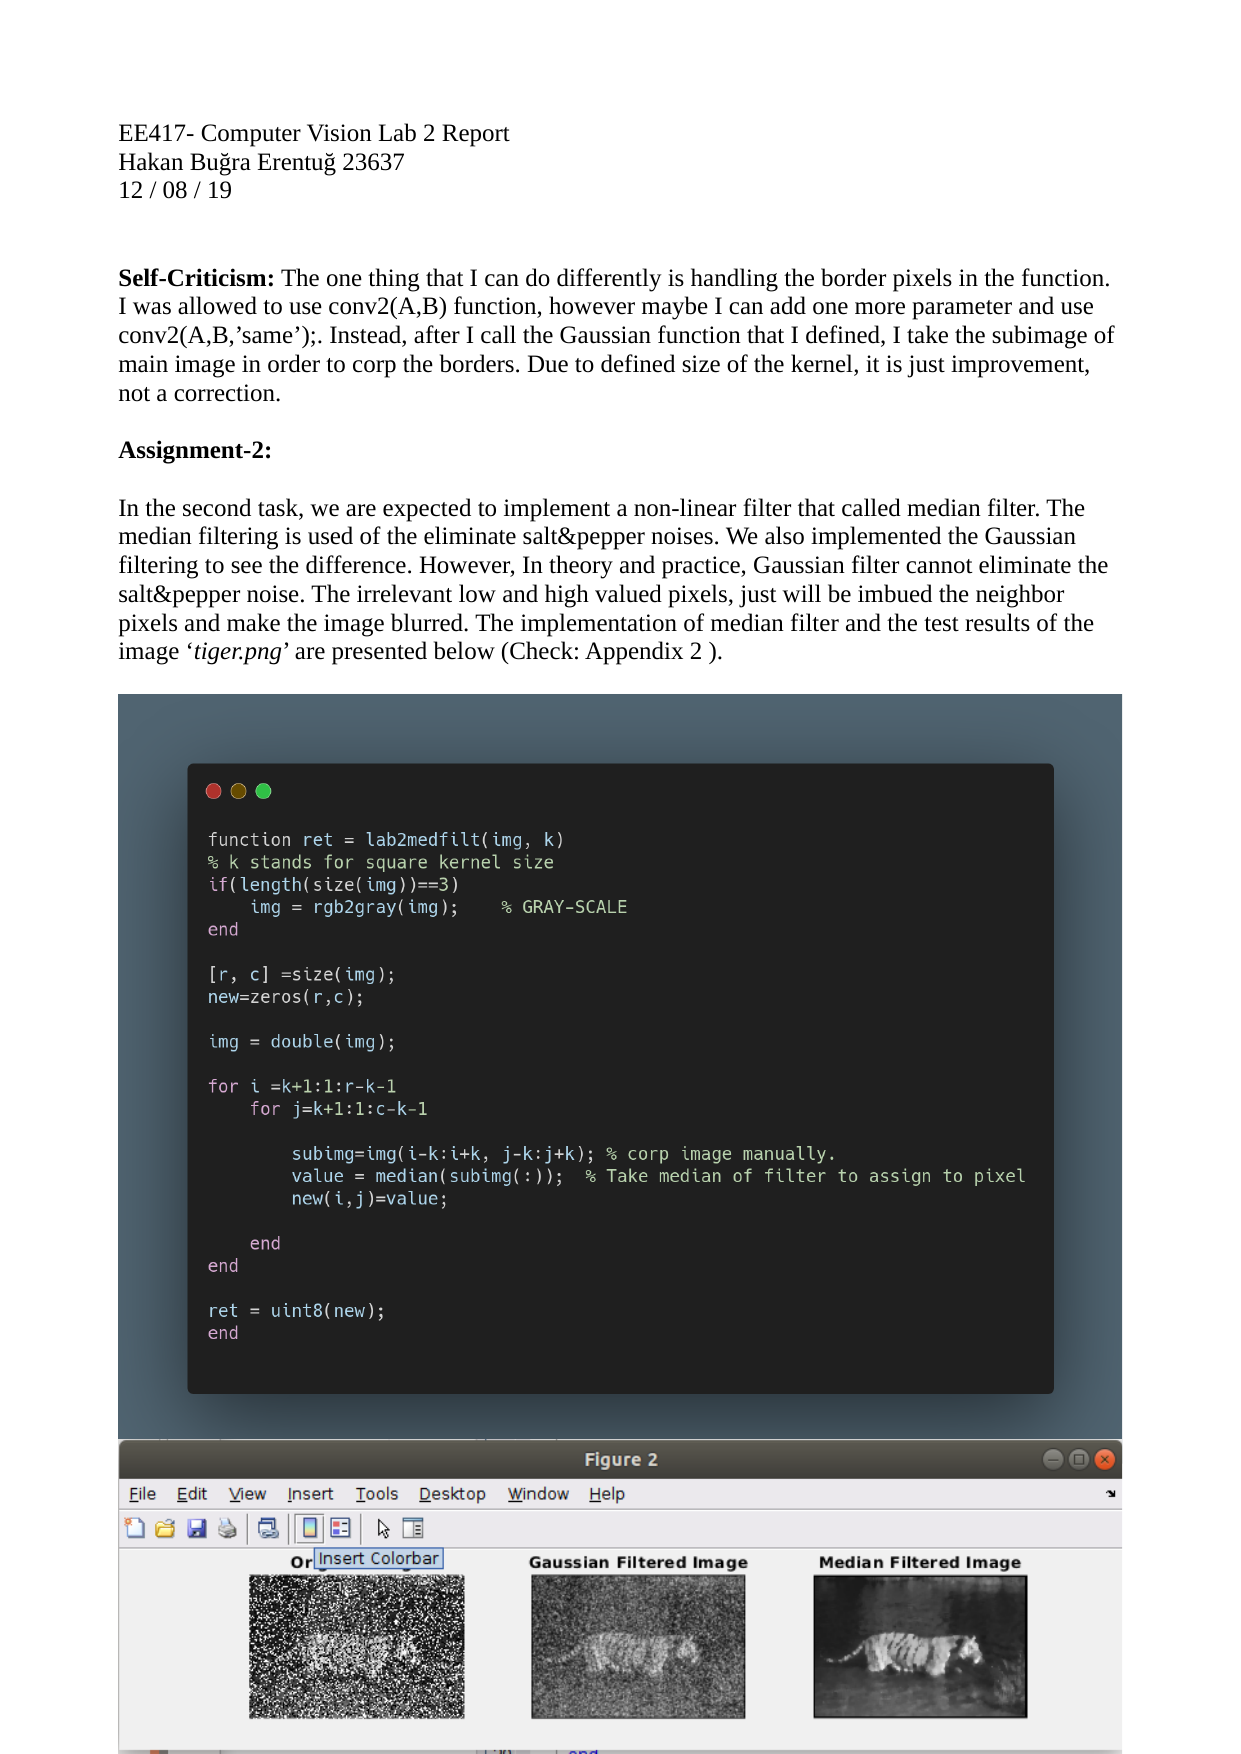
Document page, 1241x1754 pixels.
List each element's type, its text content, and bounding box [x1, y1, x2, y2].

text Assignment-2: [118, 435, 1122, 464]
picture [118, 693, 1123, 1754]
text Self-Criticism: The one thing that I can do differently is handling the border pixels in the function. I was allowed to use conv2(A,B) function, however maybe I can add one more parameter and use conv2(A,B,’same’);. Instead, after I call the Gaussian function that I defined, I take the subimage of main image in order to corp the borders. Due to defined size of the kernel, it is just improvement, not a correction. [118, 263, 1122, 406]
text In the second task, we are expected to implement a non-linear filter that called median filter. The median filtering is used of the eliminate salt&pepper noises. We also implemented the Gaussian filtering to see the difference. However, In theory and practice, Gaussian filter cannot eliminate the salt&pepper noise. The irrelevant low and high valued pixels, just will be imbued the neighbor pixels and make the image blurred. The implementation of median filter and the test results of the image ‘tiger.png’ are presented below (Check: Appendix 2 ). [118, 493, 1122, 665]
